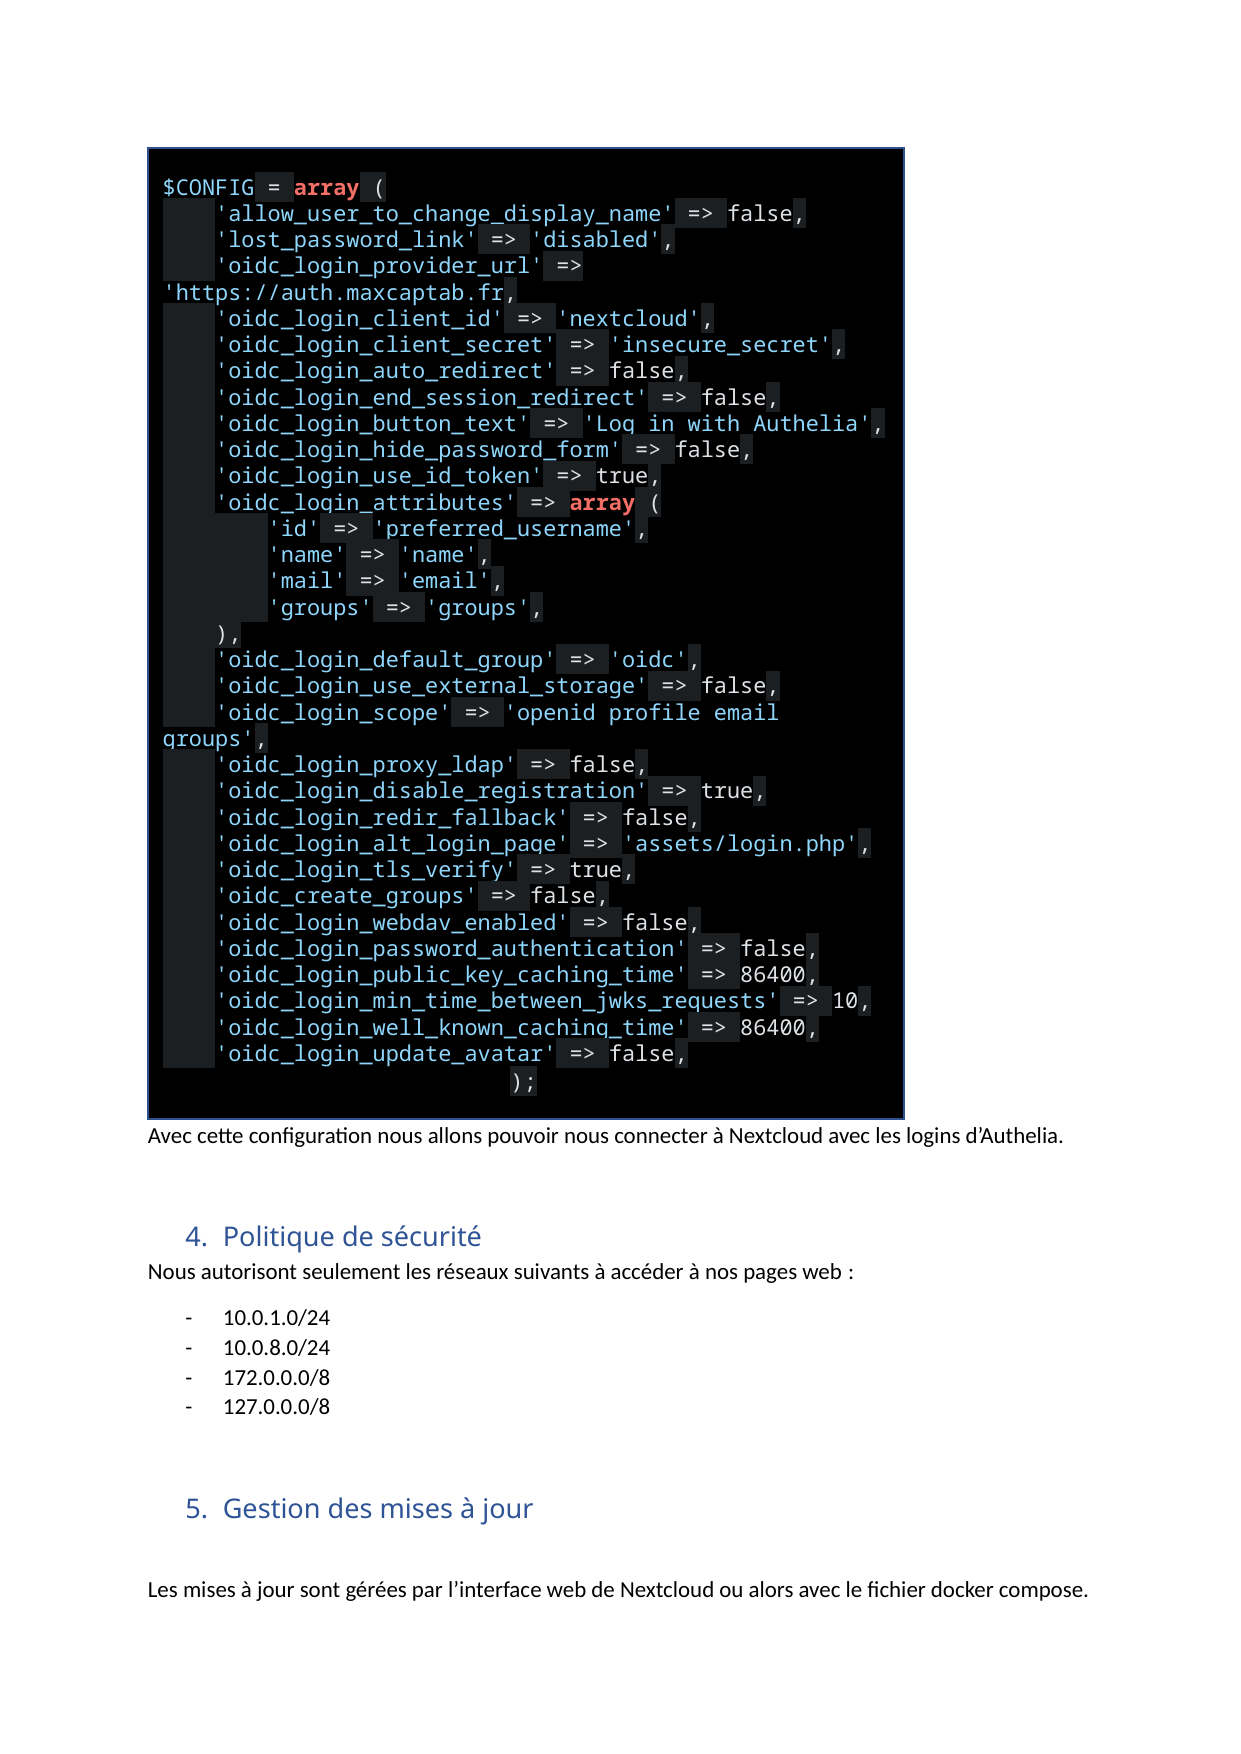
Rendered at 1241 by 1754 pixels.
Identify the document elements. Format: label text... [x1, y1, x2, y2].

text Avec cette configuration nous allons pouvoir nous connecter à Nextcloud avec les logins d’Authelia. [148, 1121, 1093, 1149]
list 172.0.0.0/8 [185, 1363, 1093, 1391]
list Politique de sécurité [185, 1218, 1093, 1255]
text Nous autorisont seulement les réseaux suivants à accéder à nos pages web : [148, 1257, 1093, 1285]
list 10.0.1.0/24 [185, 1303, 1093, 1331]
list 10.0.8.0/24 [185, 1333, 1093, 1361]
list Gestion des mises à jour [185, 1489, 1093, 1526]
list 127.0.0.0/8 [185, 1392, 1093, 1420]
text Les mises à jour sont gérées par l’interface web de Nextcloud ou alors avec le fichier docker compose. [148, 1575, 1093, 1603]
